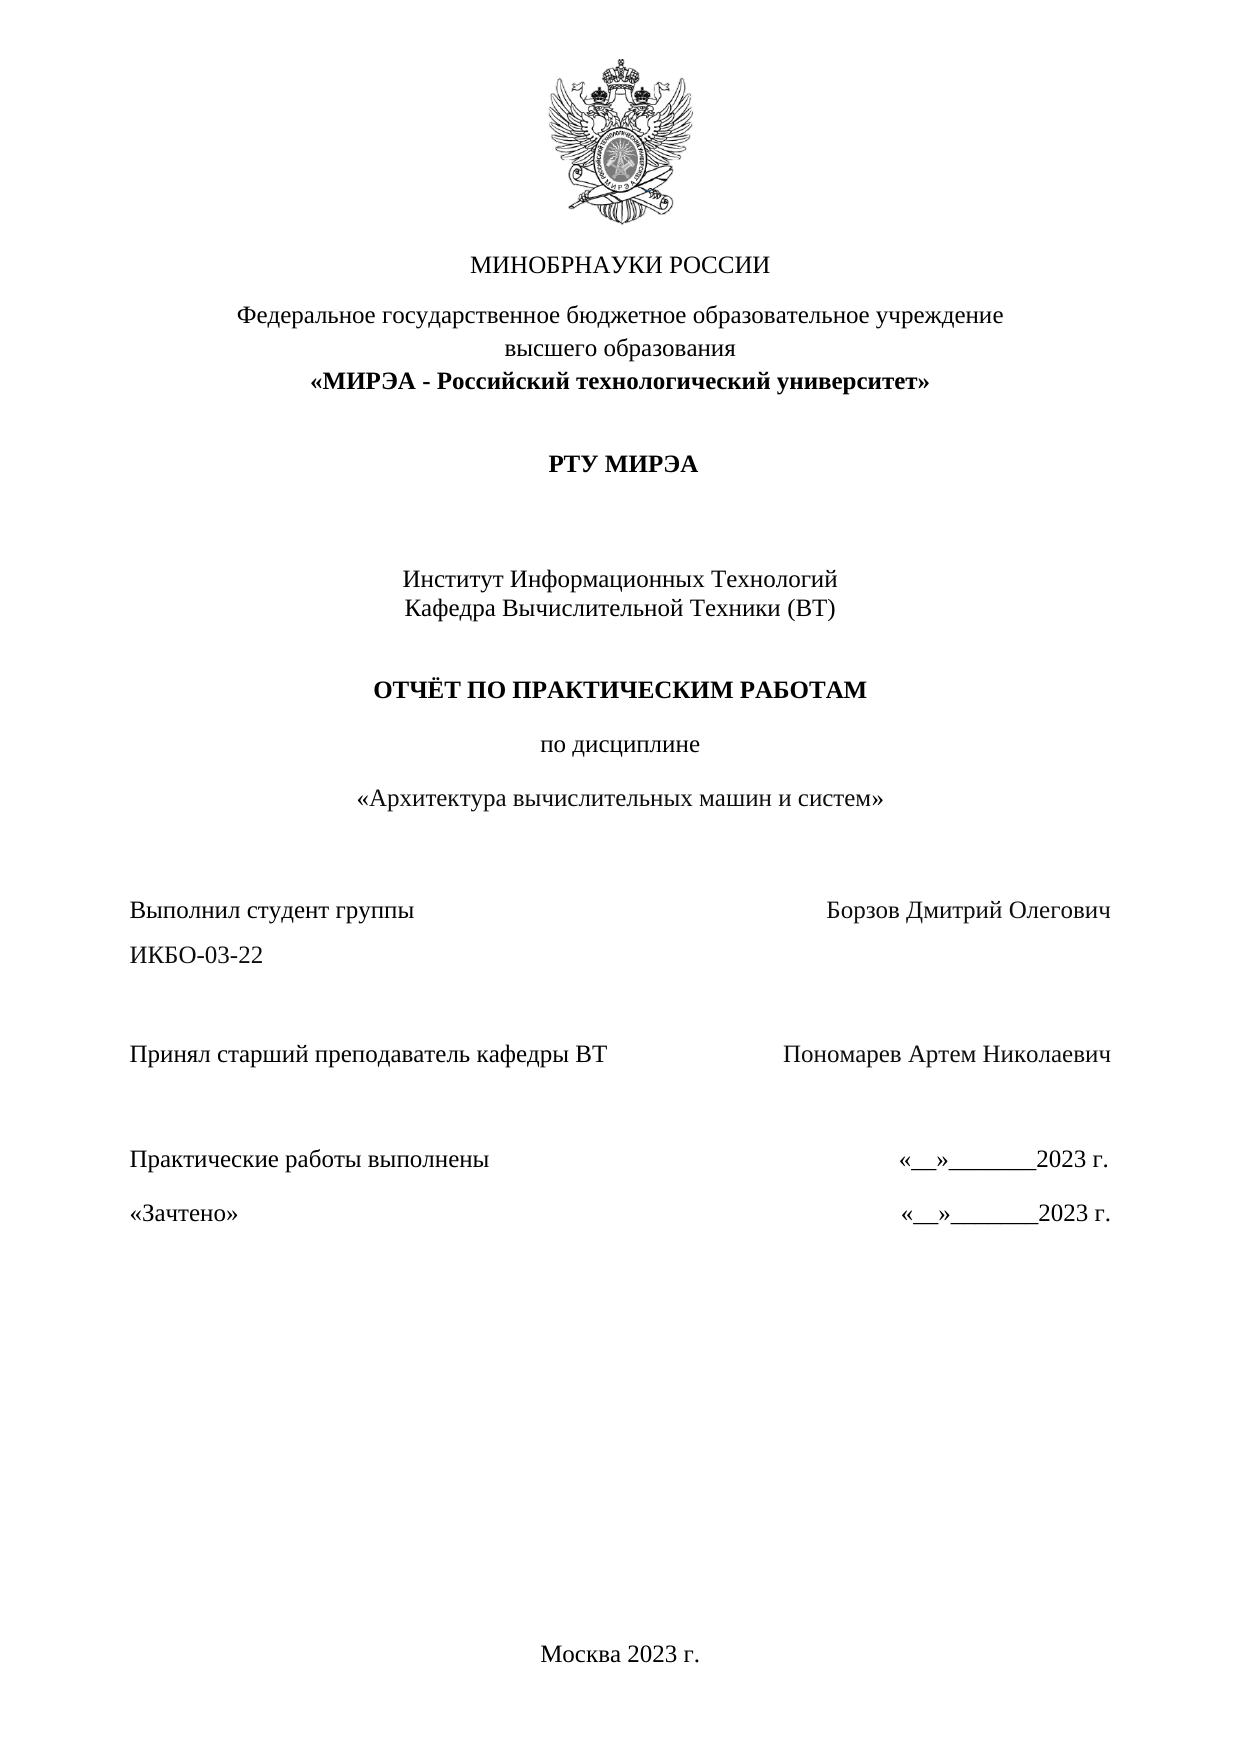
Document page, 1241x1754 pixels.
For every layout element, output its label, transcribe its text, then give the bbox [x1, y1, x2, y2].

text Москва 2023 г. [118, 1639, 1122, 1668]
table_cell Принял старший преподаватель кафедры ВТ [118, 986, 619, 1090]
table_header Борзов Дмитрий Олегович [620, 895, 1122, 986]
table_cell «__»_______2023 г. [620, 1090, 1122, 1198]
text «Архитектура вычислительных машин и систем» [118, 783, 1122, 812]
table_cell Пономарев Артем Николаевич [620, 986, 1122, 1090]
text Институт Информационных Технологий [118, 564, 1122, 593]
table_cell Практические работы выполнены [118, 1090, 619, 1198]
table_header [120, 59, 1120, 250]
table_cell МИНОБРНАУКИ РОССИИ [120, 250, 1120, 300]
table_cell «Зачтено» [118, 1198, 619, 1253]
text Кафедра Вычислительной Техники (ВТ) [118, 593, 1122, 622]
text по дисциплине [118, 729, 1122, 758]
text ОТЧЁТ ПО ПРАКТИЧЕСКИМ РАБОТАМ [118, 676, 1122, 704]
table_header Выполнил студент группы ИКБО-03-22 [118, 895, 619, 986]
table_cell Федеральное государственное бюджетное образовательное учреждение высшего образования «МИРЭА - Российский технологический университет» РТУ МИРЭА [120, 300, 1120, 564]
picture [547, 59, 694, 225]
table_cell «__»_______2023 г. [620, 1198, 1122, 1253]
